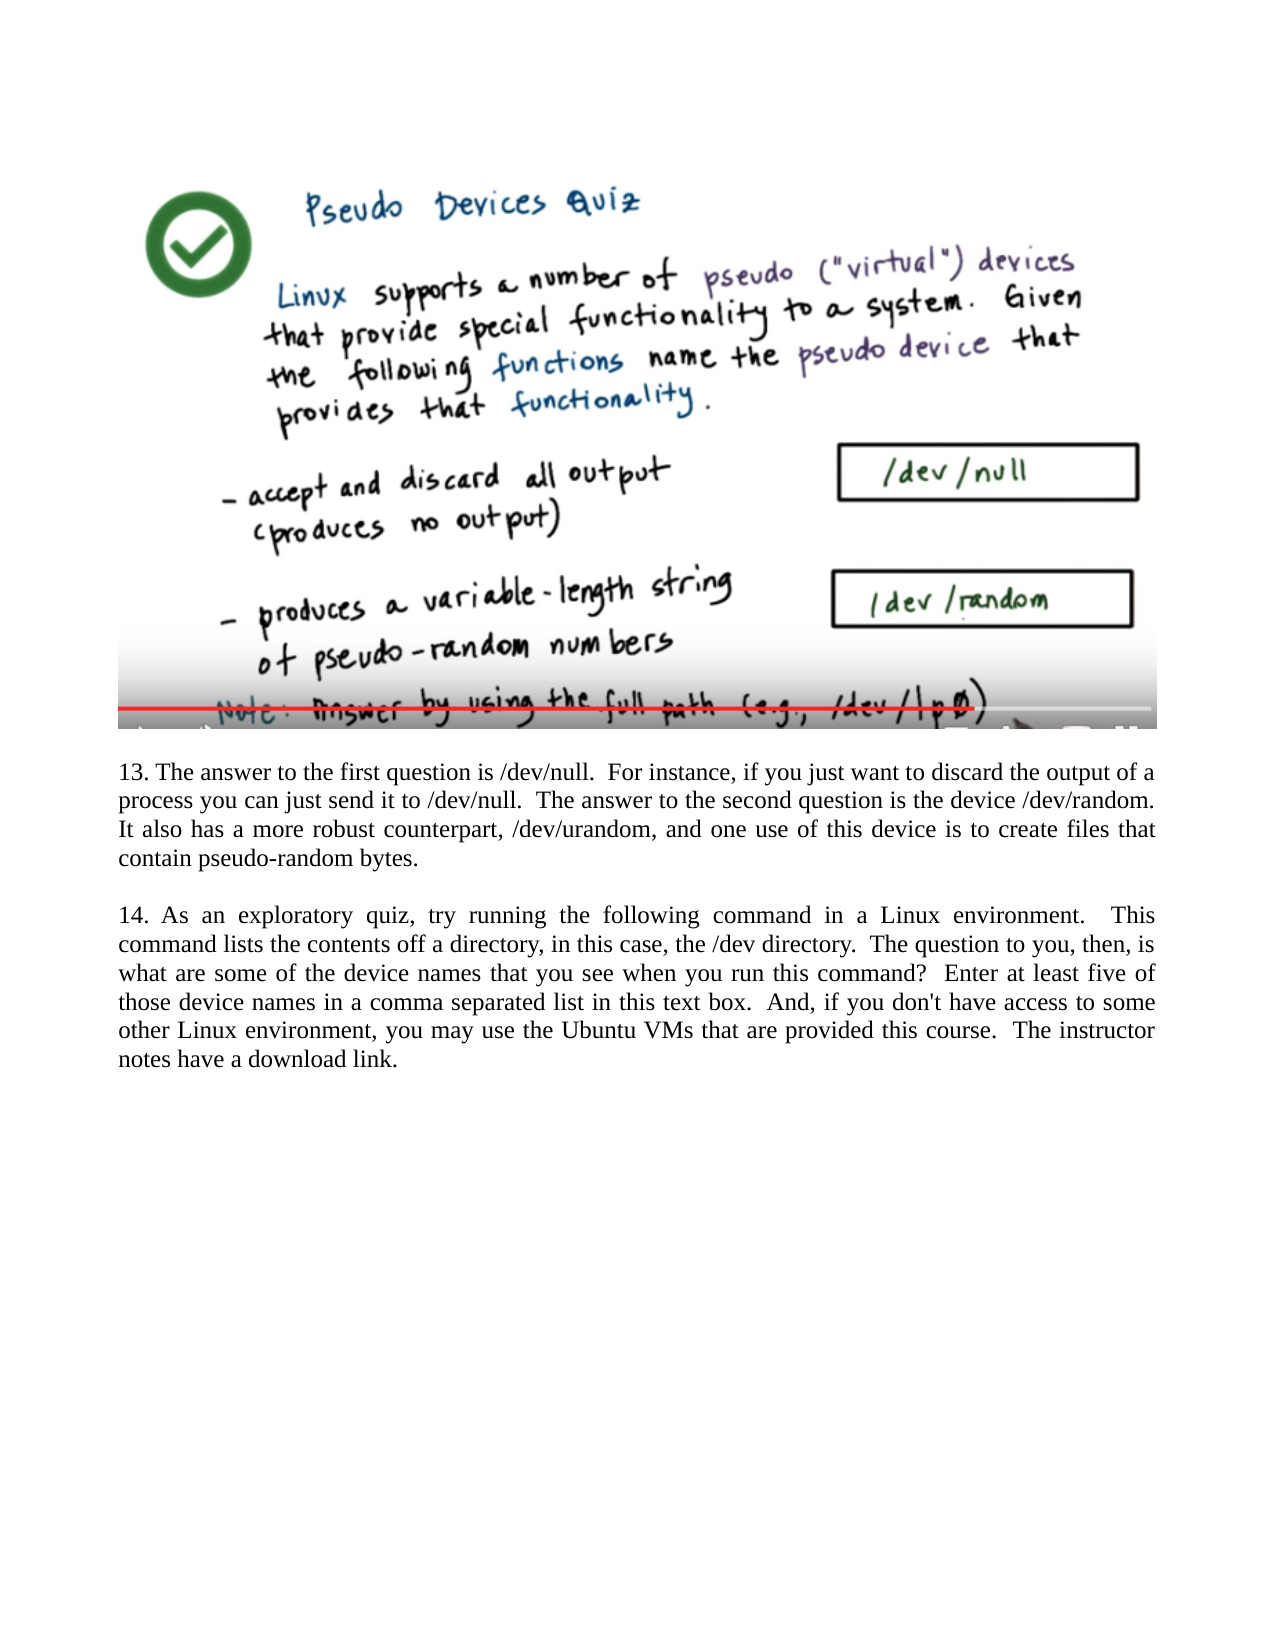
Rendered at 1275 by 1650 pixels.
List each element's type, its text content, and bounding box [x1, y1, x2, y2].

text 14. As an exploratory quiz, try running the following command in a Linux environment. This command lists the contents off a directory, in this case, the /dev directory. The question to you, then, is what are some of the device names that you see when you run this command? Enter at least five of those device names in a comma separated list in this text box. And, if you don't have access to some other Linux environment, you may use the Ubuntu VMs that are provided this course. The instructor notes have a download link. [118, 901, 1157, 1073]
text 13. The answer to the first question is /dev/null. For instance, if you just want to discard the output of a process you can just send it to /dev/null. The answer to the second question is the device /dev/random. It also has a more robust counterpart, /dev/urandom, and one use of this device is to create files that contain pseudo-random bytes. [118, 757, 1157, 872]
picture [118, 175, 1157, 729]
